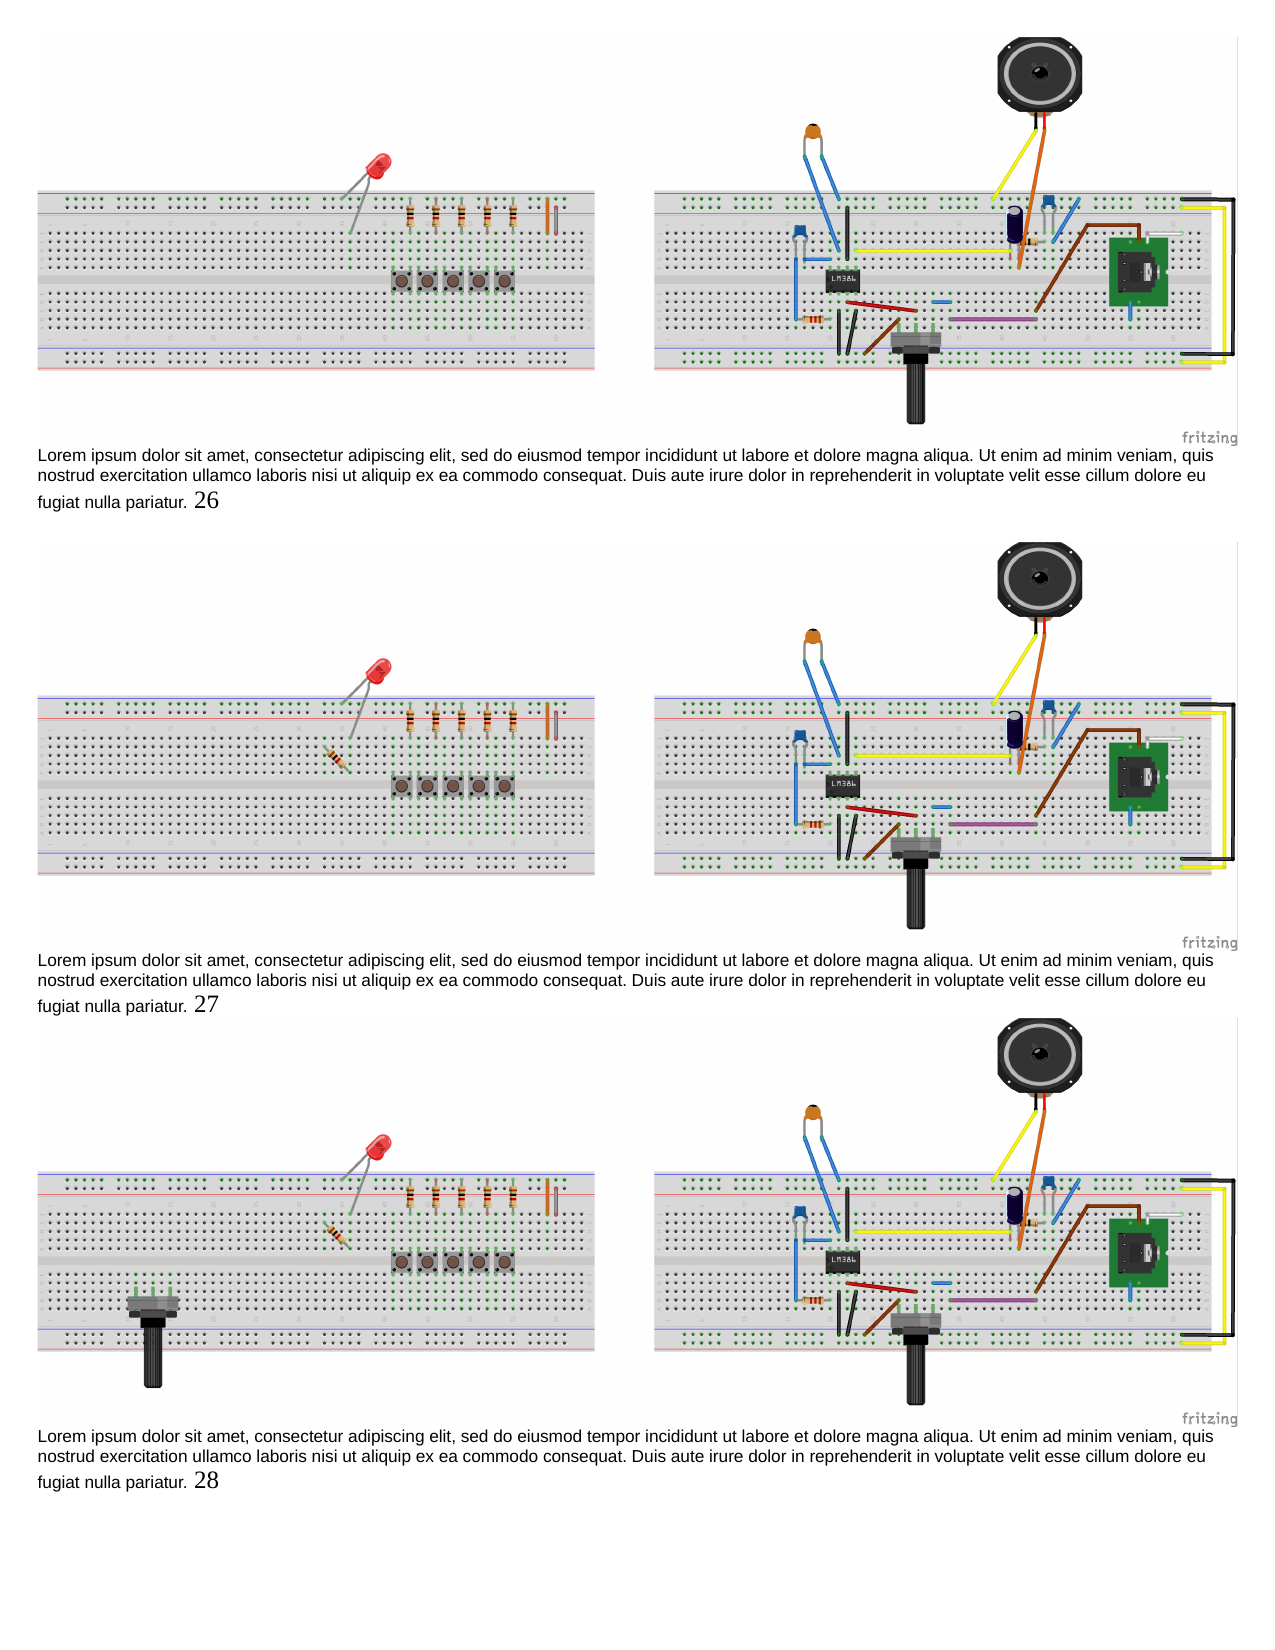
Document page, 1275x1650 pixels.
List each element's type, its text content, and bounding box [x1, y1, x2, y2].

text Lorem ipsum dolor sit amet, consectetur adipiscing elit, sed do eiusmod tempor incididunt ut labore et dolore magna aliqua. Ut enim ad minim veniam, quis nostrud exercitation ullamco laboris nisi ut aliquip ex ea commodo consequat. Duis aute irure dolor in reprehenderit in voluptate velit esse cillum dolore eu fugiat nulla pariatur. 26 [37, 446, 1237, 513]
text Lorem ipsum dolor sit amet, consectetur adipiscing elit, sed do eiusmod tempor incididunt ut labore et dolore magna aliqua. Ut enim ad minim veniam, quis nostrud exercitation ullamco laboris nisi ut aliquip ex ea commodo consequat. Duis aute irure dolor in reprehenderit in voluptate velit esse cillum dolore eu fugiat nulla pariatur. 28 [37, 1427, 1237, 1494]
picture [37, 542, 1238, 951]
picture [37, 1018, 1238, 1427]
picture [37, 37, 1238, 446]
text Lorem ipsum dolor sit amet, consectetur adipiscing elit, sed do eiusmod tempor incididunt ut labore et dolore magna aliqua. Ut enim ad minim veniam, quis nostrud exercitation ullamco laboris nisi ut aliquip ex ea commodo consequat. Duis aute irure dolor in reprehenderit in voluptate velit esse cillum dolore eu fugiat nulla pariatur. 27 [37, 951, 1237, 1018]
